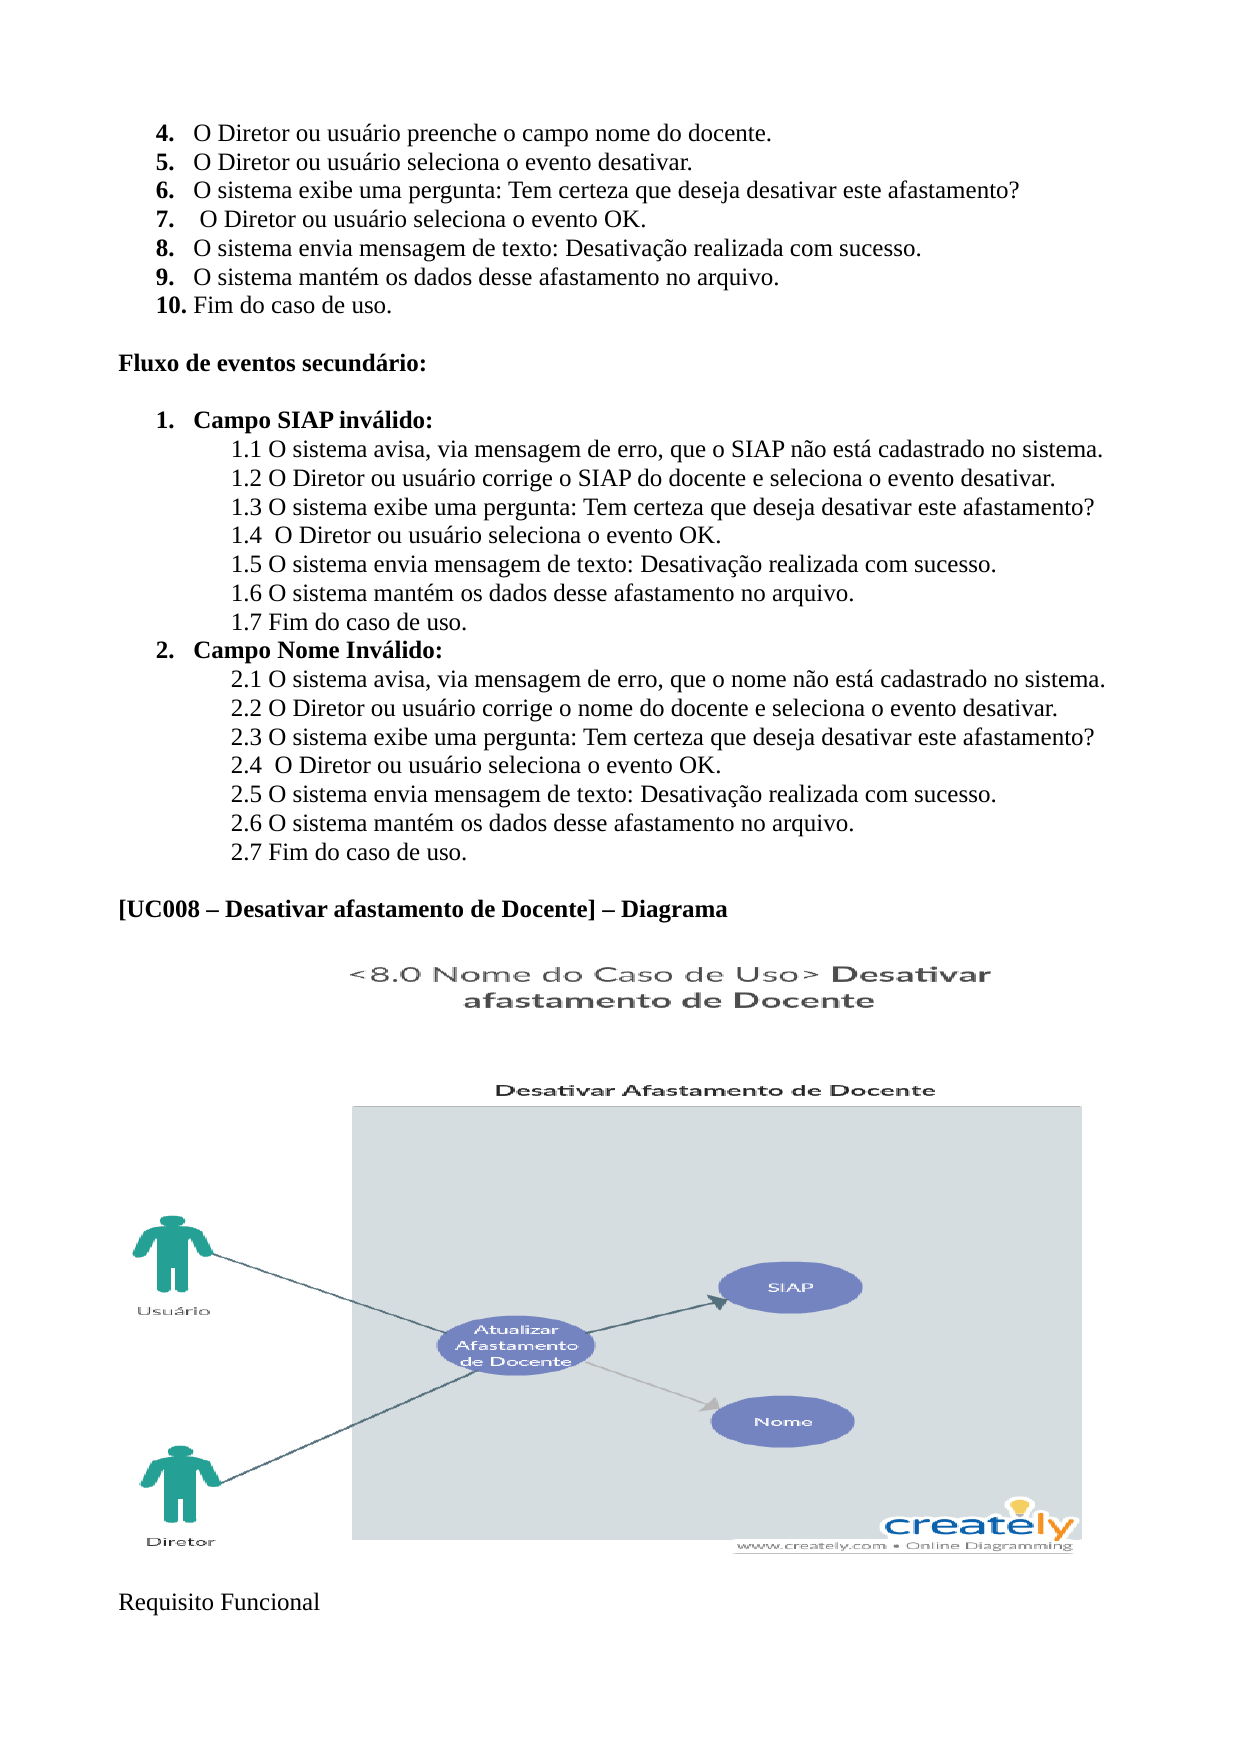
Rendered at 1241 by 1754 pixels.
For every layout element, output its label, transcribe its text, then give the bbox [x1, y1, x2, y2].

list O sistema mantém os dados desse afastamento no arquivo. [231, 578, 1122, 607]
list O sistema mantém os dados desse afastamento no arquivo. [231, 808, 1122, 837]
list O sistema exibe uma pergunta: Tem certeza que deseja desativar este afastamento? [231, 492, 1122, 521]
list Fim do caso de uso. [231, 607, 1122, 636]
list O sistema envia mensagem de texto: Desativação realizada com sucesso. [156, 233, 1122, 262]
list O sistema mantém os dados desse afastamento no arquivo. [156, 262, 1122, 291]
list O Diretor ou usuário corrige o SIAP do docente e seleciona o evento desativar. [231, 463, 1122, 492]
list O Diretor ou usuário seleciona o evento OK. [156, 204, 1122, 233]
list O Diretor ou usuário preenche o campo nome do docente. [156, 118, 1122, 147]
list O sistema avisa, via mensagem de erro, que o nome não está cadastrado no sistema. [231, 664, 1122, 693]
list O sistema avisa, via mensagem de erro, que o SIAP não está cadastrado no sistema. [231, 434, 1122, 463]
text Fluxo de eventos secundário: [118, 348, 1122, 377]
list O sistema exibe uma pergunta: Tem certeza que deseja desativar este afastamento? [231, 722, 1122, 751]
list O sistema exibe uma pergunta: Tem certeza que deseja desativar este afastamento? [156, 176, 1122, 204]
list O Diretor ou usuário seleciona o evento OK. [231, 751, 1122, 779]
list O Diretor ou usuário seleciona o evento desativar. [156, 147, 1122, 176]
list Campo SIAP inválido: [156, 406, 1122, 434]
list O sistema envia mensagem de texto: Desativação realizada com sucesso. [231, 549, 1122, 578]
list O Diretor ou usuário corrige o nome do docente e seleciona o evento desativar. [231, 693, 1122, 722]
text [UC008 – Desativar afastamento de Docente] – Diagrama [118, 894, 1122, 923]
list O sistema envia mensagem de texto: Desativação realizada com sucesso. [231, 779, 1122, 808]
list Fim do caso de uso. [156, 291, 1122, 319]
list Campo Nome Inválido: [156, 636, 1122, 664]
text Requisito Funcional [118, 1587, 1122, 1616]
list O Diretor ou usuário seleciona o evento OK. [231, 521, 1122, 549]
list Fim do caso de uso. [231, 837, 1122, 866]
